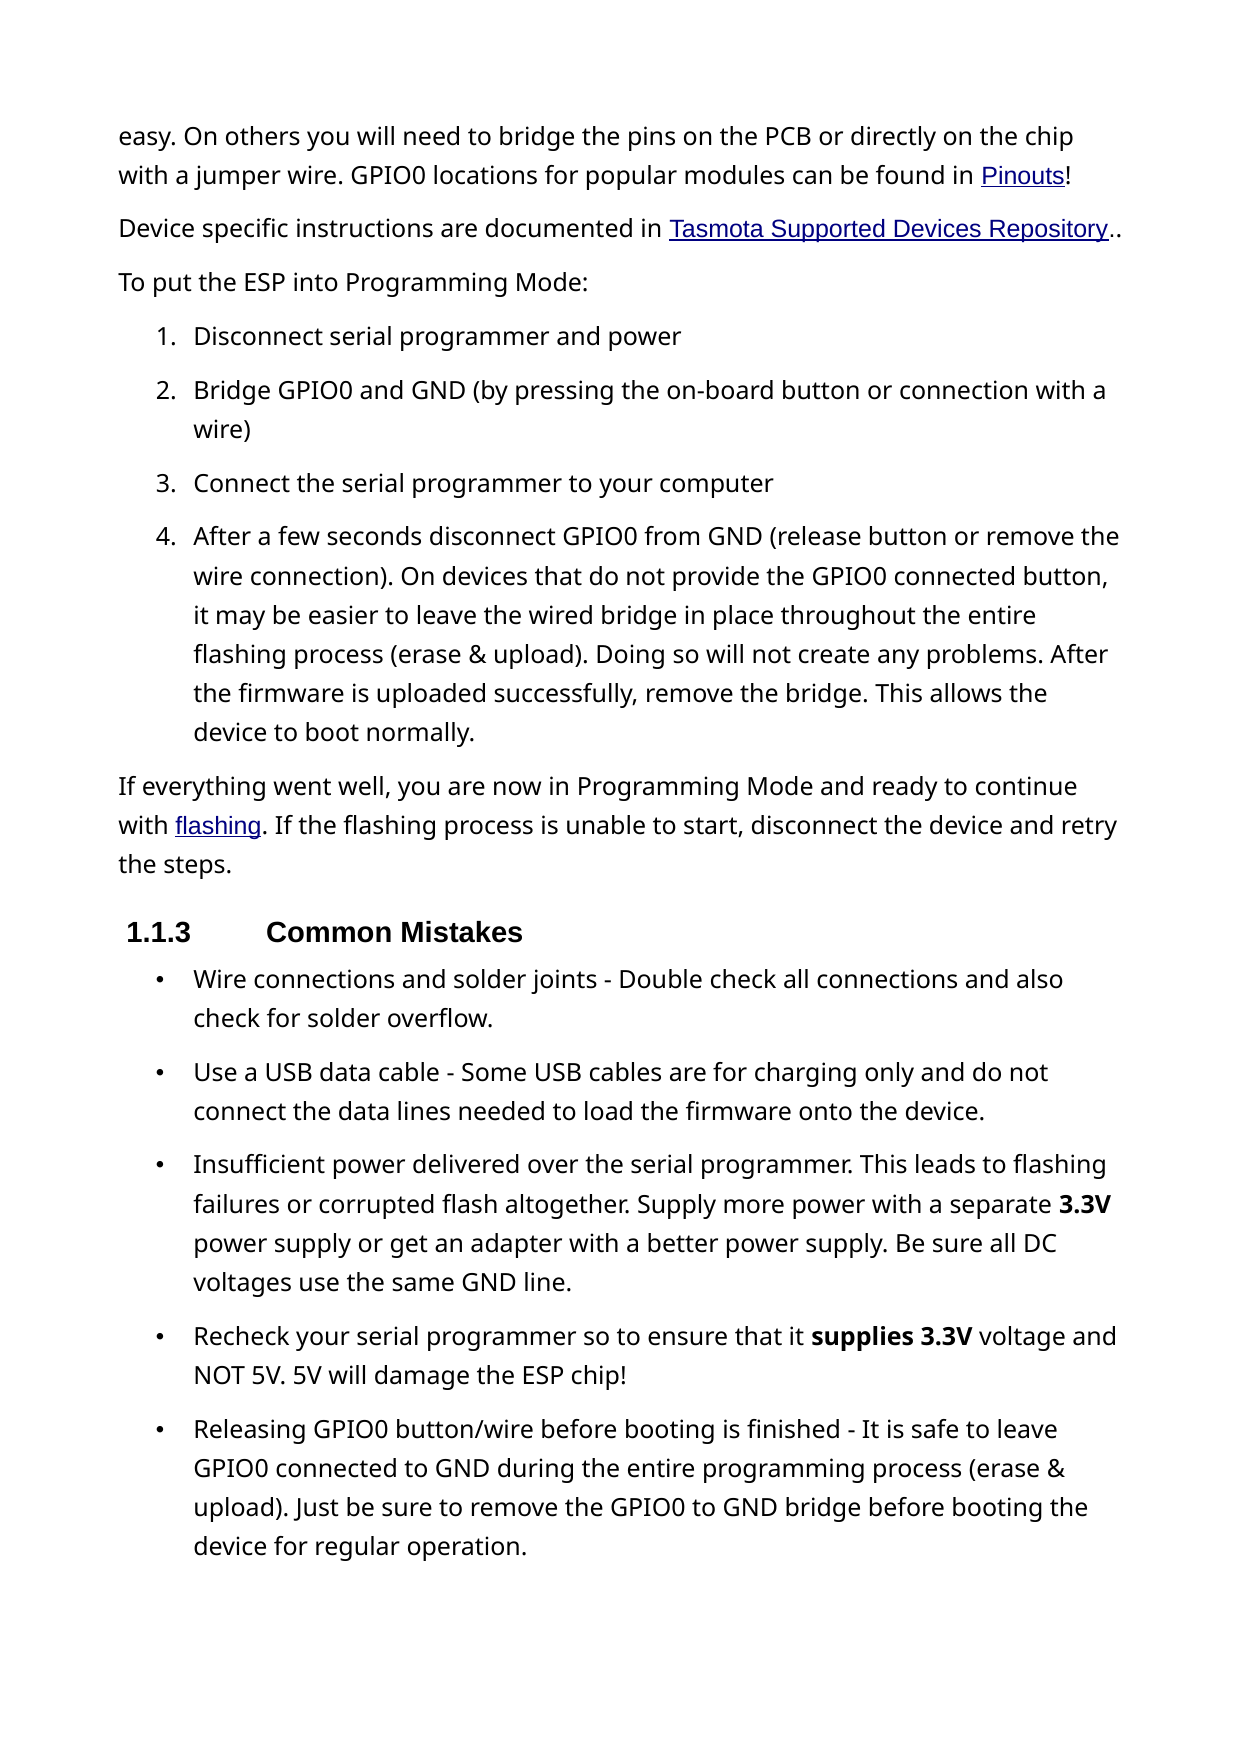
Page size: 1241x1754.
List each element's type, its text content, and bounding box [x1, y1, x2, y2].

list Releasing GPIO0 button/wire before booting is finished - It is safe to leave GPIO0 connected to GND during the entire programming process (erase & upload). Just be sure to remove the GPIO0 to GND bridge before booting the device for regular operation. [156, 1411, 1122, 1563]
list Disconnect serial programmer and power [156, 318, 1122, 353]
list Use a USB data cable - Some USB cables are for charging only and do not connect the data lines needed to load the firmware onto the device. [156, 1054, 1122, 1127]
text To put the ESP into Programming Mode: [118, 265, 1122, 299]
text easy. On others you will need to bridge the pins on the PCB or directly on the chip with a jumper wire. GPIO0 locations for popular modules can be found in Pinouts! [118, 118, 1122, 191]
list Wire connections and solder joints - Double check all connections and also check for solder overflow. [156, 961, 1122, 1034]
text If everything went well, you are now in Programming Mode and ready to continue with flashing. If the flashing process is unable to start, disconnect the device and retry the steps. [118, 768, 1122, 881]
list Recheck your serial programmer so to ensure that it supplies 3.3V voltage and NOT 5V. 5V will damage the ESP chip! [156, 1318, 1122, 1392]
list Insufficient power delivered over the serial programmer. This leads to flashing failures or corrupted flash altogether. Supply more power with a separate 3.3V power supply or get an adapter with a better power supply. Be sure all DC voltages use the same GND line. [156, 1147, 1122, 1299]
list After a few seconds disconnect GPIO0 from GND (release button or remove the wire connection). On devices that do not provide the GPIO0 connected button, it may be easier to leave the wired bridge in place throughout the entire flashing process (erase & upload). Doing so will not create any problems. After the firmware is uploaded successfully, remove the bridge. This allows the device to boot normally. [156, 519, 1122, 749]
text Device specific instructions are documented in Tasmota Supported Devices Repository.. [118, 211, 1122, 245]
list Connect the serial programmer to your computer [156, 465, 1122, 499]
list Bridge GPIO0 and GND (by pressing the on-board button or connection with a wire) [156, 372, 1122, 446]
subtitle Common Mistakes [118, 915, 1122, 949]
